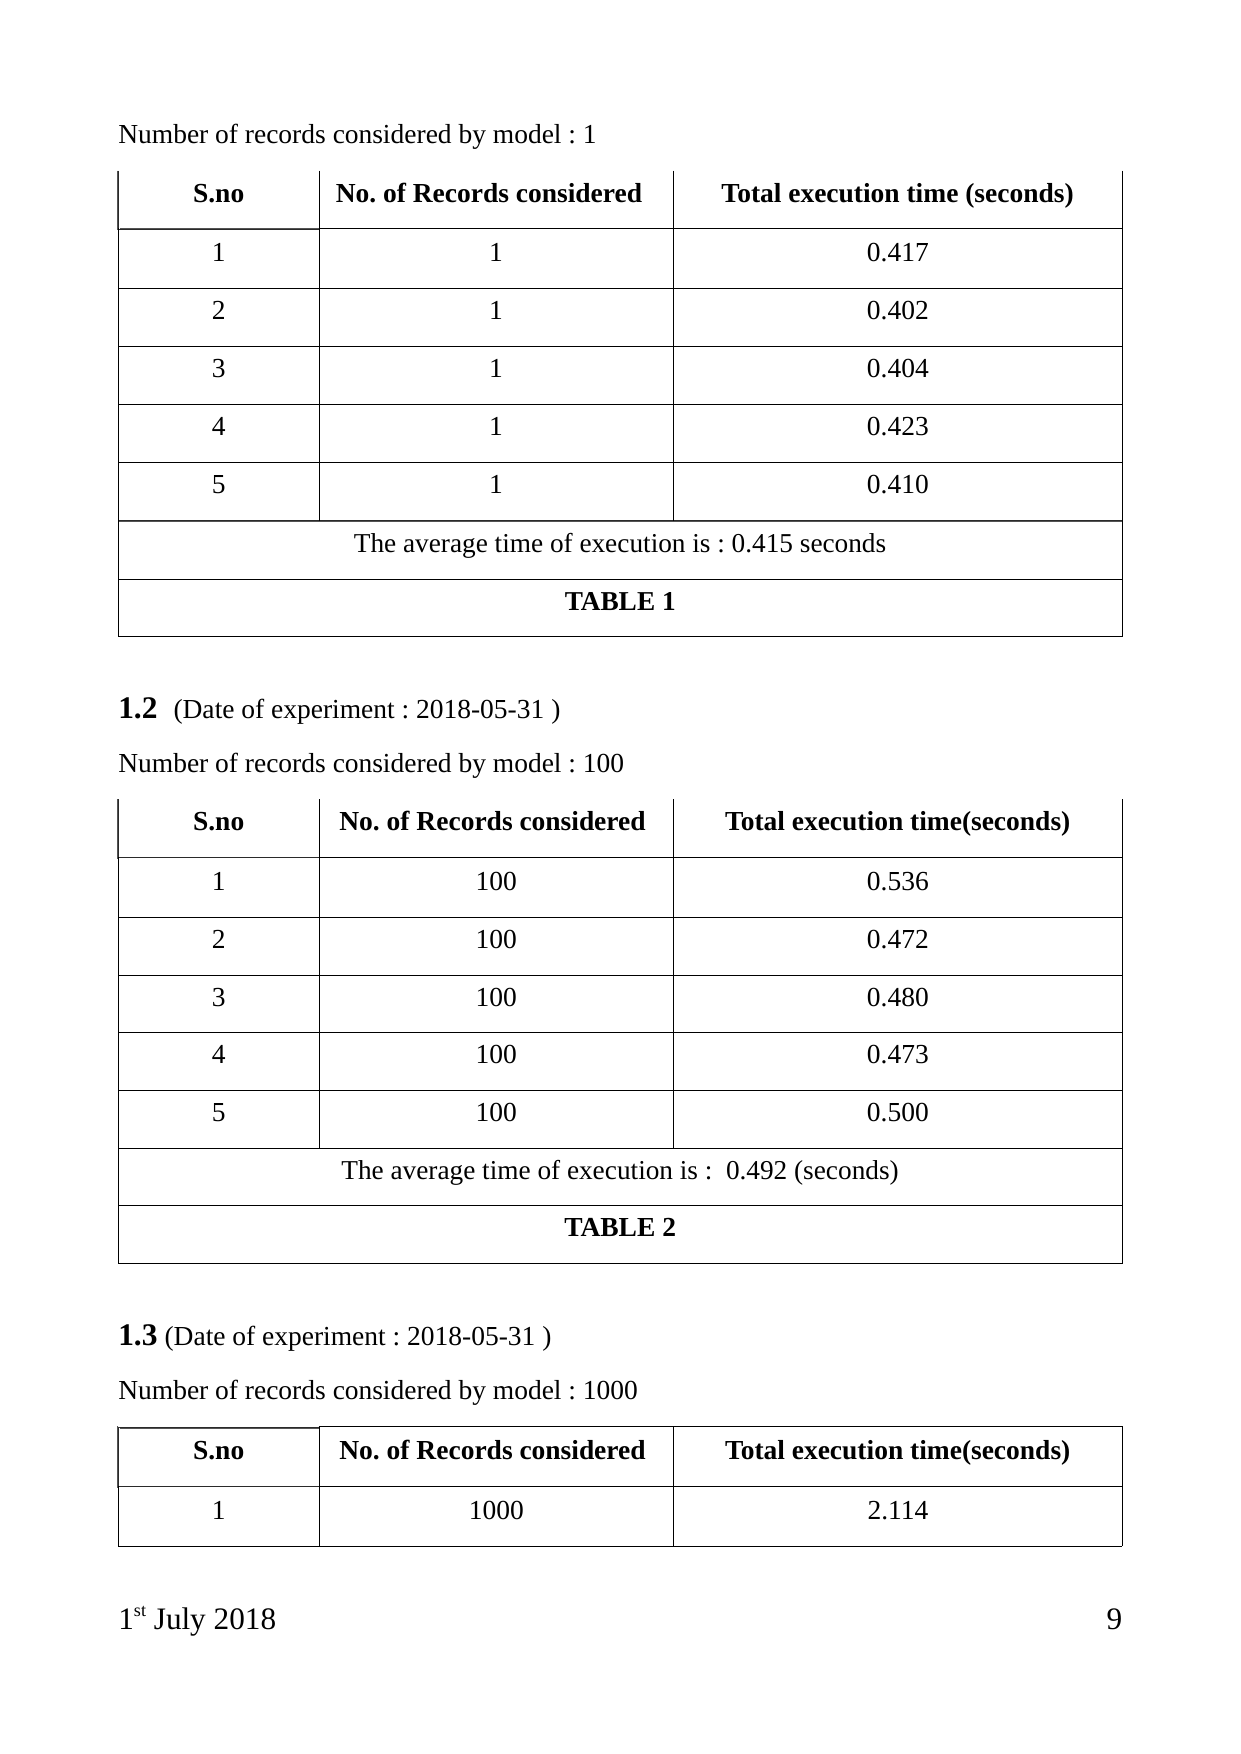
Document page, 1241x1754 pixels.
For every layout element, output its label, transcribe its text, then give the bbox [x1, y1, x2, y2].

table_cell 2.114 [674, 1487, 1122, 1546]
table_cell 2 [119, 918, 319, 974]
table_cell 1 [119, 859, 319, 917]
table_cell 100 [320, 976, 673, 1032]
table_cell 0.402 [674, 289, 1122, 346]
text 1.3 (Date of experiment : 2018-05-31 ) [118, 1316, 1122, 1352]
table_cell 0.410 [674, 463, 1122, 519]
table_cell 3 [119, 976, 319, 1032]
table_cell 100 [320, 1091, 673, 1148]
table_cell 1 [119, 231, 319, 288]
text Number of records considered by model : 1000 [118, 1373, 1122, 1405]
table_cell 5 [119, 463, 319, 519]
table_cell 100 [320, 918, 673, 974]
table_header Total execution time(seconds) [674, 799, 1122, 857]
table_cell 0.536 [674, 858, 1122, 917]
table_header S.no [120, 799, 319, 857]
text Number of records considered by model : 100 [118, 747, 1122, 778]
table_cell The average time of execution is : 0.492 (seconds) [119, 1149, 1122, 1205]
table_cell 0.500 [674, 1091, 1122, 1148]
text 1.2 (Date of experiment : 2018-05-31 ) [118, 689, 1122, 725]
table_cell 100 [320, 858, 673, 917]
table_cell 1000 [320, 1487, 673, 1546]
table_cell TABLE 2 [119, 1206, 1122, 1263]
table_cell 1 [320, 463, 673, 519]
table_cell 1 [320, 229, 673, 288]
table_cell 0.473 [674, 1033, 1122, 1090]
table_cell 5 [119, 1091, 319, 1148]
table_cell 1 [320, 347, 673, 404]
table_cell 1 [320, 289, 673, 346]
table_cell 0.417 [674, 229, 1122, 288]
table_cell The average time of execution is : 0.415 seconds [119, 522, 1122, 579]
table_header No. of Records considered [320, 171, 673, 228]
text Number of records considered by model : 1 [118, 118, 1122, 150]
table_header No. of Records considered [320, 1427, 673, 1486]
table_cell 0.480 [674, 976, 1122, 1032]
table_cell 4 [119, 405, 319, 462]
table_cell 100 [320, 1033, 673, 1090]
table_cell 3 [119, 347, 319, 404]
table_cell 4 [119, 1033, 319, 1090]
table_cell 1 [320, 405, 673, 462]
table_cell 0.404 [674, 347, 1122, 404]
table_header S.no [120, 171, 319, 228]
table_cell 0.472 [674, 918, 1122, 974]
table_header No. of Records considered [320, 799, 673, 857]
table_cell 1 [119, 1488, 319, 1546]
table_cell 2 [119, 289, 319, 346]
table_header Total execution time(seconds) [674, 1427, 1122, 1486]
table_header S.no [120, 1429, 319, 1486]
table_header Total execution time (seconds) [674, 171, 1122, 228]
table_cell TABLE 1 [119, 580, 1122, 636]
table_cell 0.423 [674, 405, 1122, 462]
